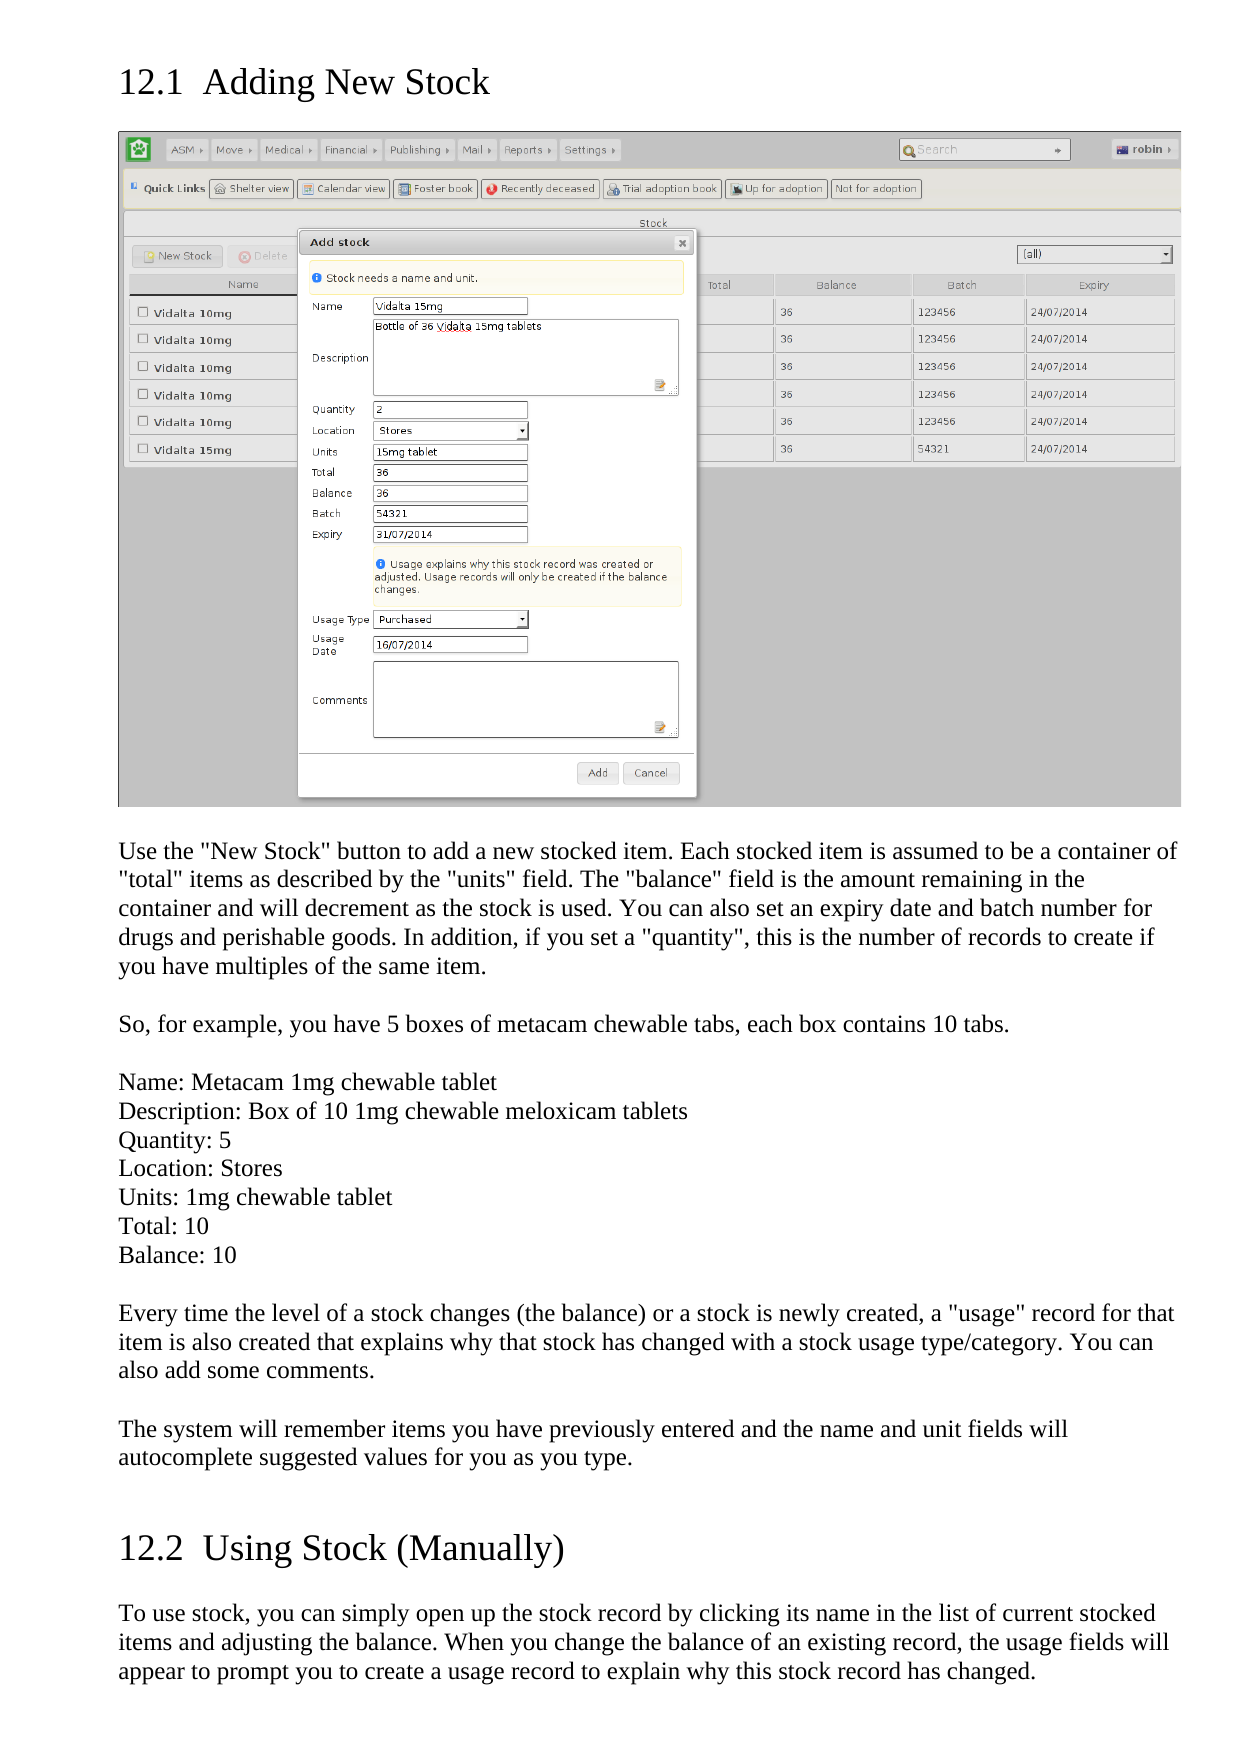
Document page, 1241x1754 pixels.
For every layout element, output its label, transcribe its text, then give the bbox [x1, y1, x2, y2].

subtitle Adding New Stock [118, 59, 1181, 102]
text To use stock, you can simply open up the stock record by clicking its name in the list of current stocked items and adjusting the balance. When you change the balance of an existing record, the usage fields will appear to prompt you to create a usage record to explain why this stock record has changed. [118, 1598, 1181, 1684]
text Every time the level of a stock changes (the balance) or a stock is newly created, a "usage" record for that item is also created that explains why that stock has changed with a stock usage type/category. You can also add some comments. [118, 1298, 1181, 1384]
text The system will remember items you have previously entered and the name and unit fields will autocomplete suggested values for you as you type. [118, 1414, 1181, 1471]
subtitle Using Stock (Manually) [118, 1526, 1181, 1569]
text Use the "New Stock" button to add a new stocked item. Each stocked item is assumed to be a container of "total" items as described by the "units" field. The "balance" field is the amount remaining in the container and will decrement as the stock is used. You can also set an expiry date and batch number for drugs and perishable goods. In addition, if you set a "quantity", this is the number of records to create if you have multiples of the same item. [118, 836, 1181, 979]
text So, for example, you have 5 boxes of metacam chewable tabs, each box contains 10 tabs. [118, 1009, 1181, 1038]
text Name: Metacam 1mg chewable tablet Description: Box of 10 1mg chewable meloxicam tablets Quantity: 5 Location: Stores Units: 1mg chewable tablet Total: 10 Balance: 10 [118, 1067, 1181, 1268]
picture [118, 131, 1182, 807]
